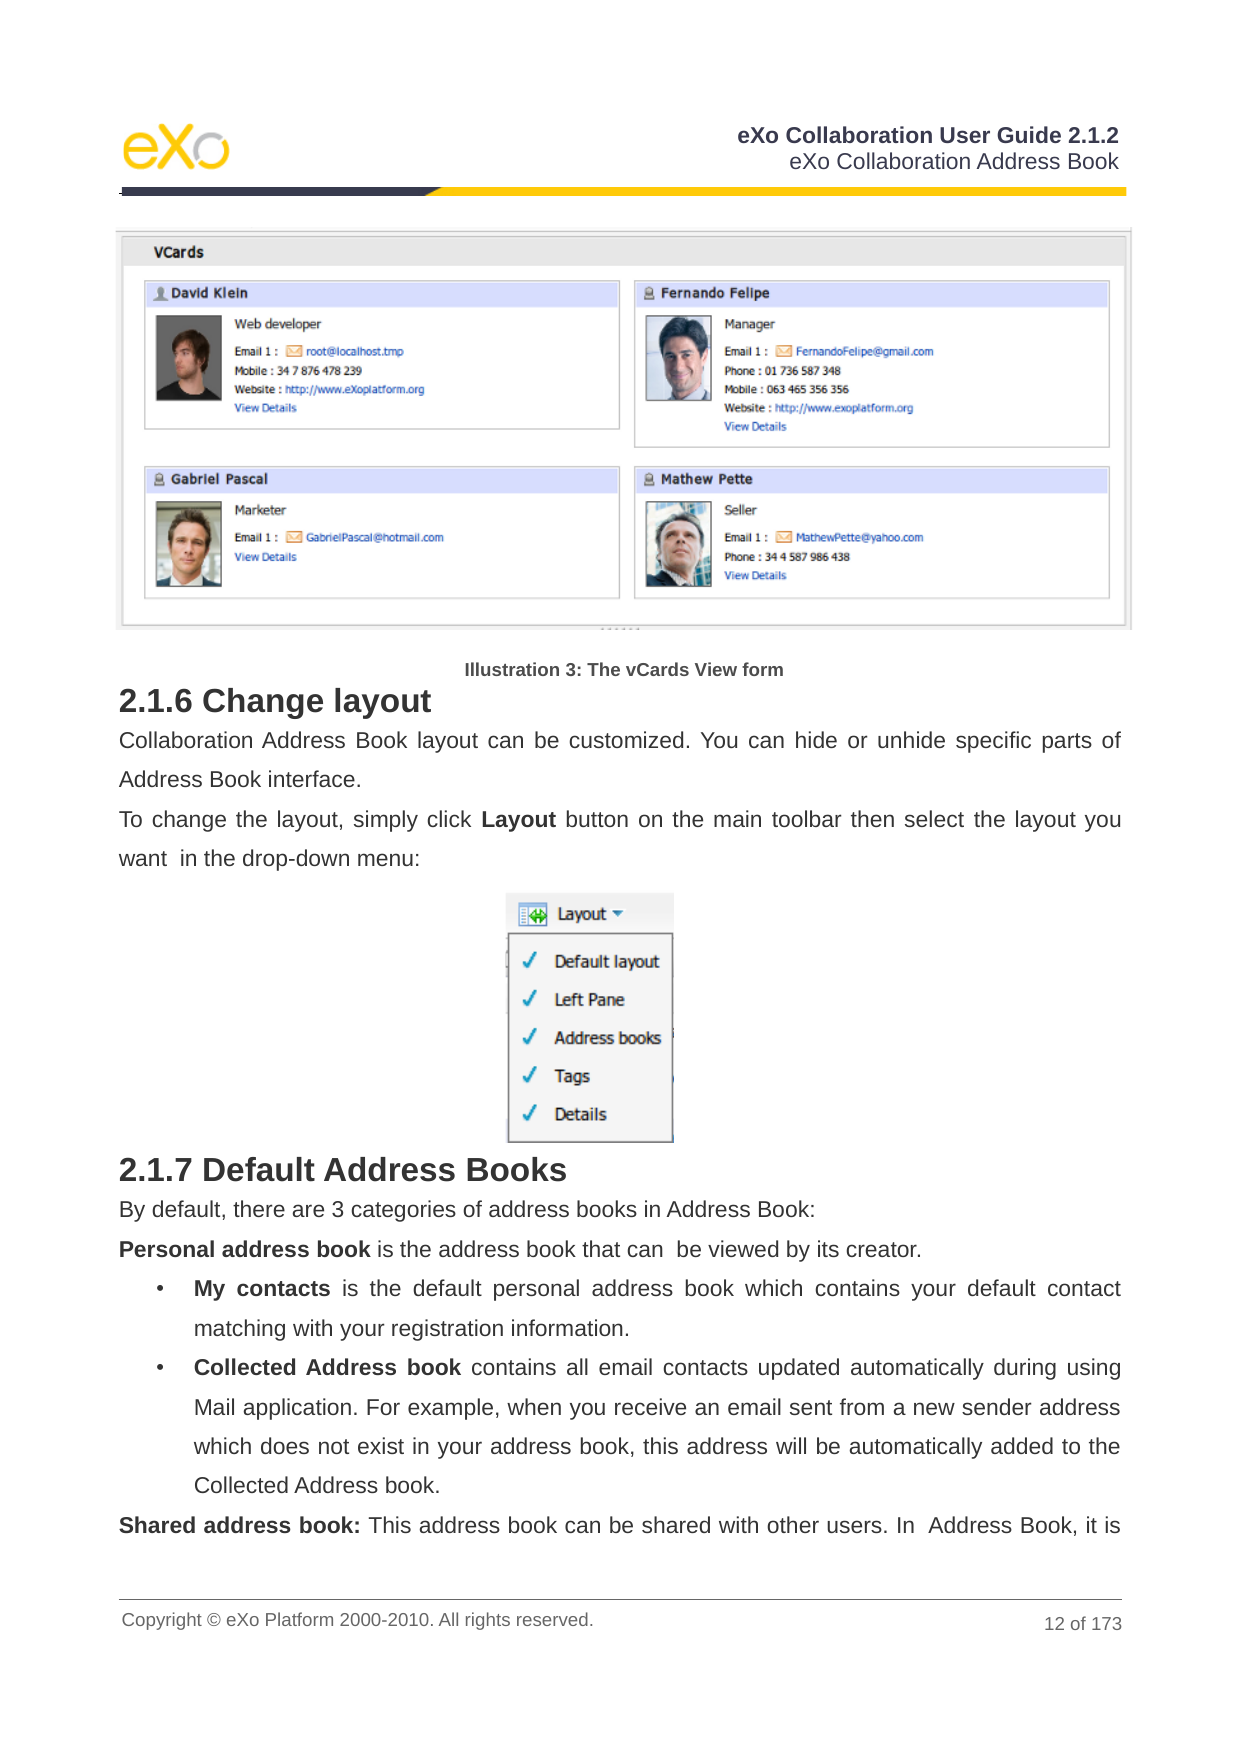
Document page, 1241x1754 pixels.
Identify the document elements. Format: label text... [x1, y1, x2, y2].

picture [505, 890, 674, 1143]
text Illustration 3: The vCards View form [116, 630, 1133, 681]
picture [121, 187, 1127, 196]
picture [123, 123, 230, 170]
text Personal address book is the address book that can be viewed by its creator. [118, 1236, 1122, 1262]
list Collected Address book contains all email contacts updated automatically during using Mail application. For example, when you receive an email sent from a new sender address which does not exist in your address book, this address will be automatically added to the Collected Address book. [156, 1354, 1122, 1499]
subtitle [118, 223, 1122, 227]
subtitle Change layout [118, 681, 1122, 719]
list My contacts is the default personal address book which contains your default contact matching with your registration information. [156, 1275, 1122, 1341]
text To change the layout, simply click Layout button on the main toolbar then select the layout you want in the drop-down menu: [118, 806, 1122, 871]
text Collaboration Address Book layout can be customized. You can hide or unhide specific parts of Address Book interface. [118, 727, 1122, 792]
picture [115, 227, 1133, 630]
subtitle Default Address Books [118, 892, 1122, 1188]
text By default, there are 3 categories of address books in Address Book: [118, 1196, 1122, 1222]
text Shared address book: This address book can be shared with other users. In Address Book, it is [118, 1512, 1122, 1538]
